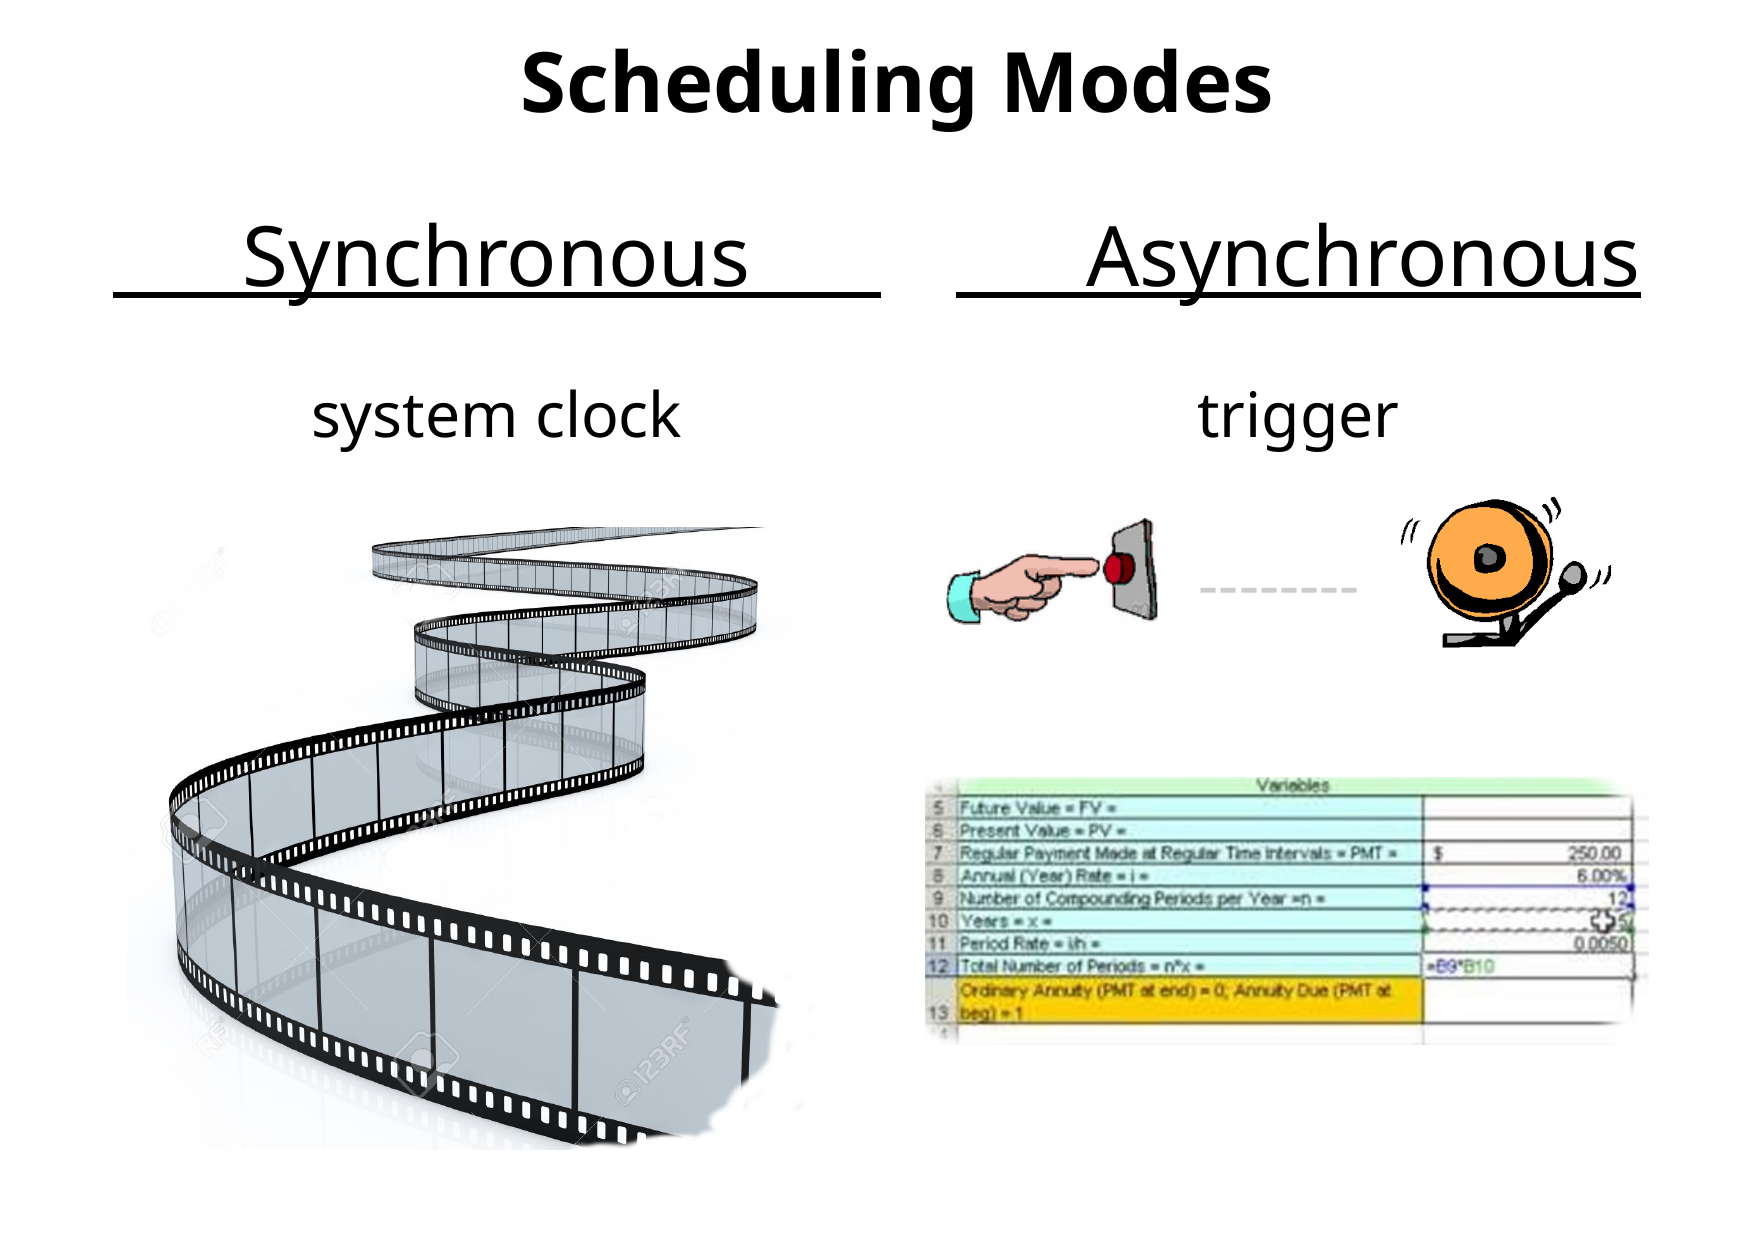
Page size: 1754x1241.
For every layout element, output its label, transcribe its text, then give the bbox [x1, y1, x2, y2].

table_header Synchronous [96, 194, 897, 313]
picture [925, 777, 1649, 1045]
table_cell trigger -------- [898, 314, 1699, 626]
table_header Asynchronous [898, 194, 1699, 313]
picture [946, 518, 1158, 625]
text Scheduling Modes [96, 23, 1699, 137]
picture [1400, 496, 1612, 648]
table_cell system clock [96, 314, 897, 626]
picture [126, 527, 824, 1150]
